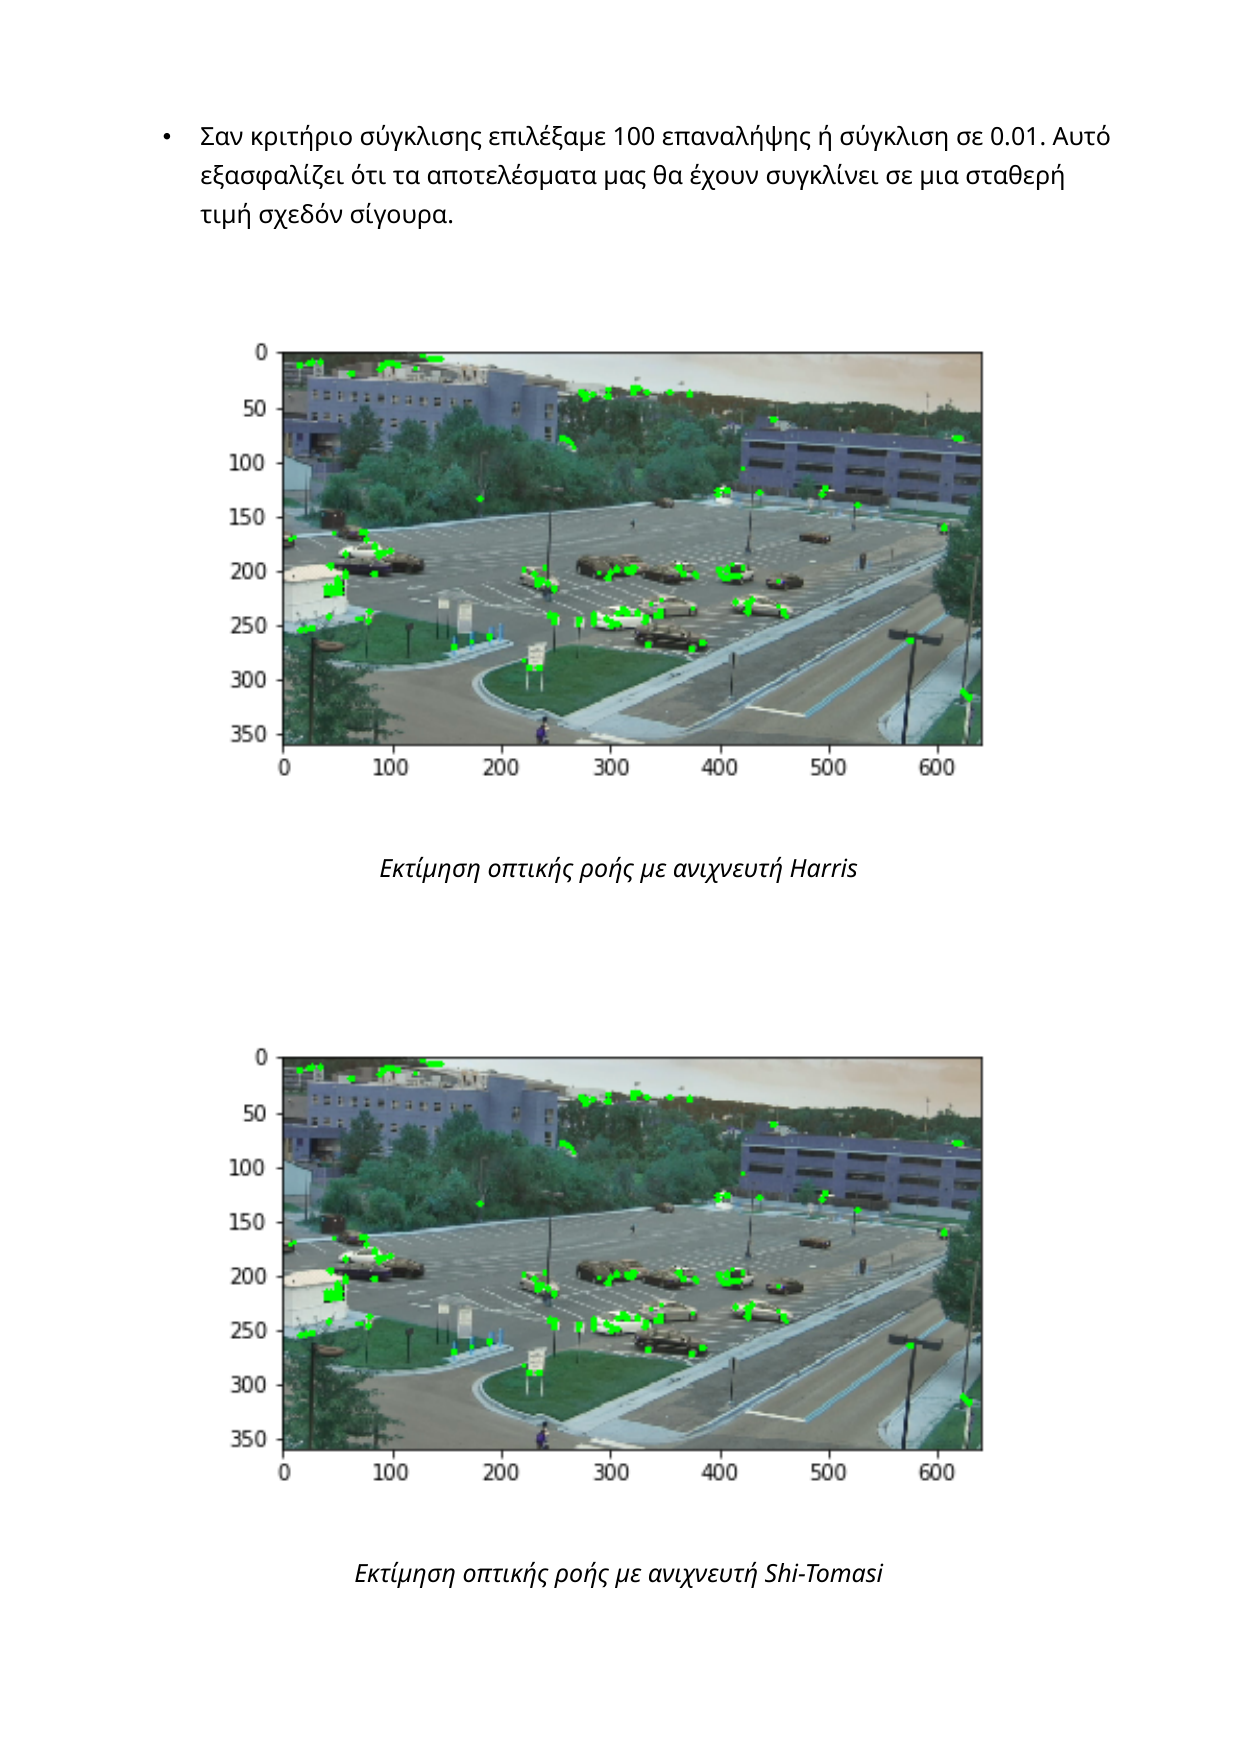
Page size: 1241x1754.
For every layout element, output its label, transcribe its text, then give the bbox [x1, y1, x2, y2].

picture [170, 250, 1071, 851]
text Εκτίμηση οπτικής ροής με ανιχνευτή Shi-Tomasi [118, 968, 1122, 1590]
picture [170, 956, 1071, 1556]
list Σαν κριτήριο σύγκλισης επιλέξαμε 100 επαναλήψης ή σύγκλιση σε 0.01. Αυτό εξασφαλίζει ότι τα αποτελέσματα μας θα έχουν συγκλίνει σε μια σταθερή τιμή σχεδόν σίγουρα. [163, 118, 1122, 231]
text Εκτίμηση οπτικής ροής με ανιχνευτή Harris [118, 263, 1122, 884]
